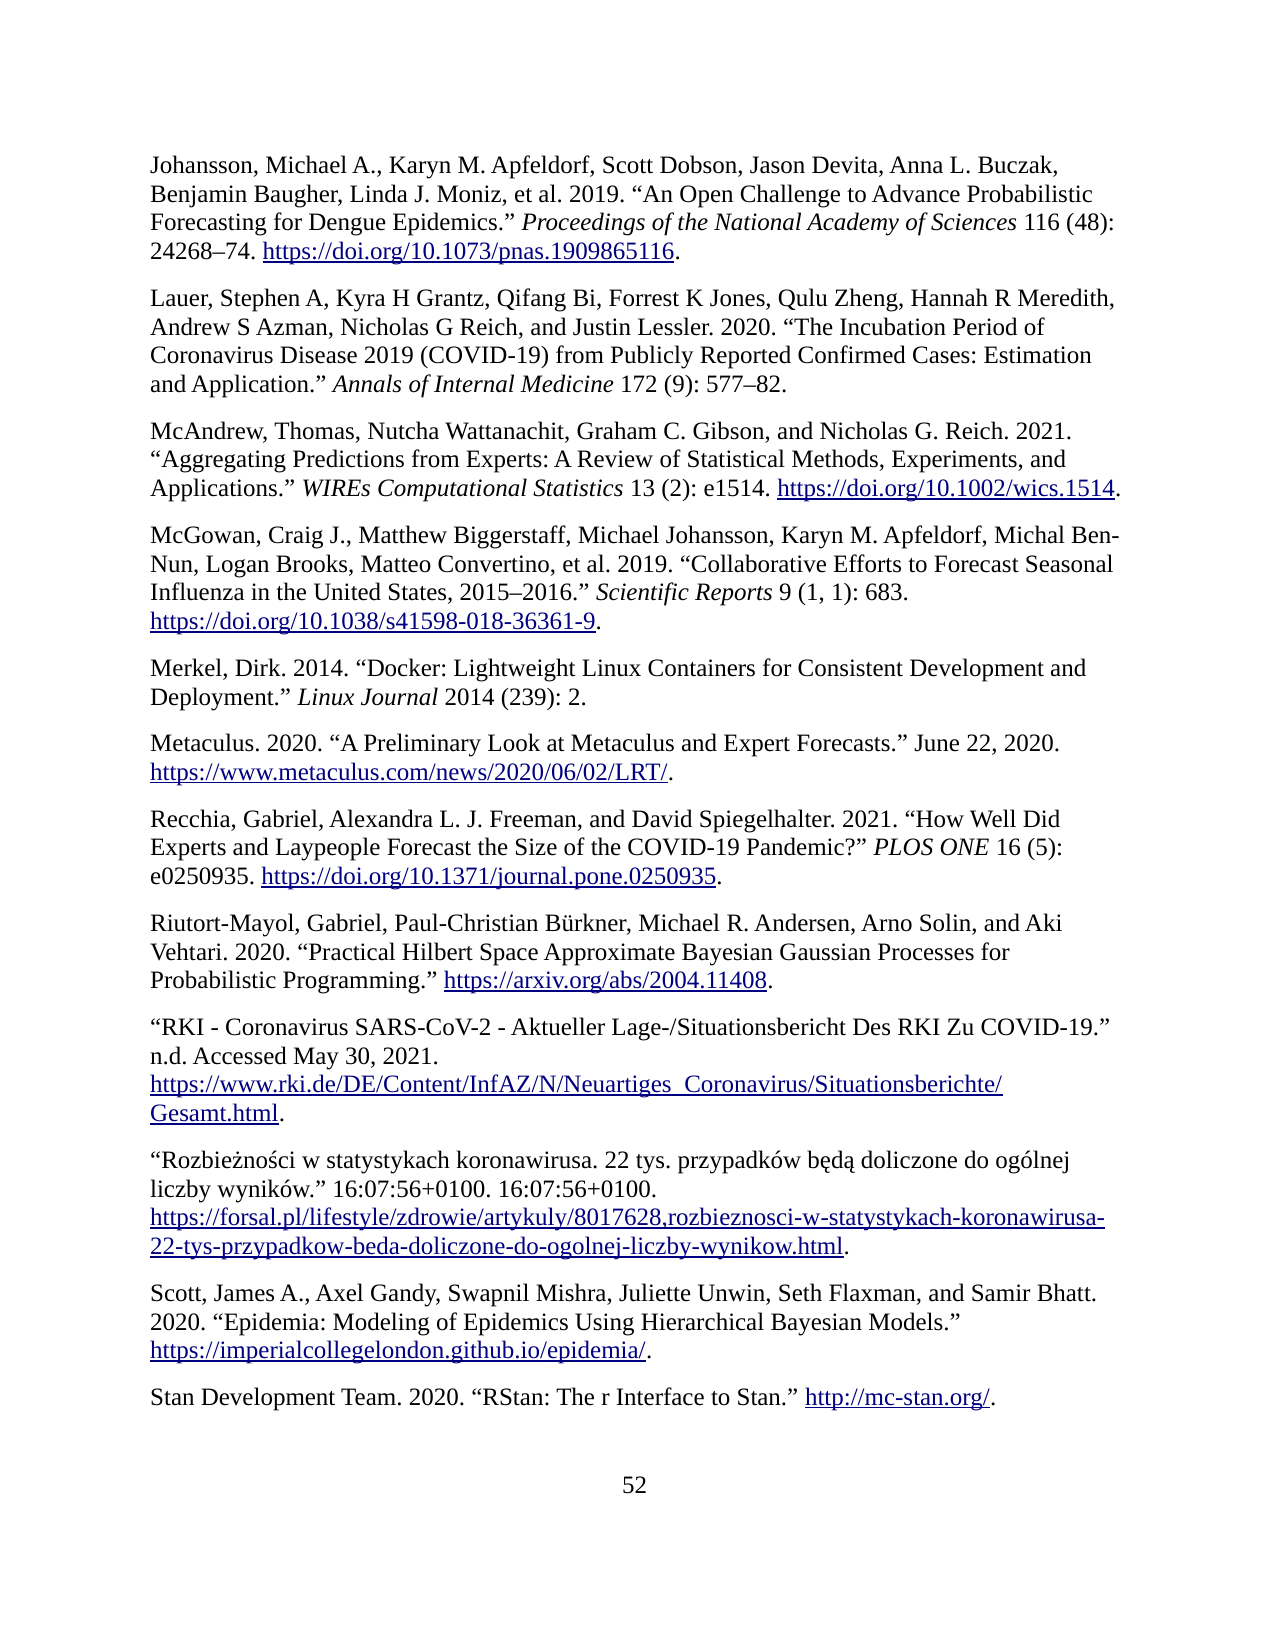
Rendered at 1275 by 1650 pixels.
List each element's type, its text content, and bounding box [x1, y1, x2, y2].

text Metaculus. 2020. “A Preliminary Look at Metaculus and Expert Forecasts.” June 22, 2020. https://www.metaculus.com/news/2020/06/02/LRT/. [150, 728, 1125, 786]
text “Rozbieżności w statystykach koronawirusa. 22 tys. przypadków będą doliczone do ogólnej liczby wyników.” 16:07:56+0100. 16:07:56+0100. https://forsal.pl/lifestyle/zdrowie/artykuly/8017628,rozbieznosci-w-statystykach-koronawirusa-22-tys-przypadkow-beda-doliczone-do-ogolnej-liczby-wynikow.html. [150, 1145, 1125, 1260]
text “RKI - Coronavirus SARS-CoV-2 - Aktueller Lage-/Situationsbericht Des RKI Zu COVID-19.” n.d. Accessed May 30, 2021. https://www.rki.de/DE/Content/InfAZ/N/Neuartiges_Coronavirus/Situationsberichte/Gesamt.html. [150, 1012, 1125, 1127]
text Merkel, Dirk. 2014. “Docker: Lightweight Linux Containers for Consistent Development and Deployment.” Linux Journal 2014 (239): 2. [150, 653, 1125, 710]
text Stan Development Team. 2020. “RStan: The r Interface to Stan.” http://mc-stan.org/. [150, 1382, 1125, 1411]
text Lauer, Stephen A, Kyra H Grantz, Qifang Bi, Forrest K Jones, Qulu Zheng, Hannah R Meredith, Andrew S Azman, Nicholas G Reich, and Justin Lessler. 2020. “The Incubation Period of Coronavirus Disease 2019 (COVID-19) from Publicly Reported Confirmed Cases: Estimation and Application.” Annals of Internal Medicine 172 (9): 577–82. [150, 283, 1125, 398]
text Scott, James A., Axel Gandy, Swapnil Mishra, Juliette Unwin, Seth Flaxman, and Samir Bhatt. 2020. “Epidemia: Modeling of Epidemics Using Hierarchical Bayesian Models.” https://imperialcollegelondon.github.io/epidemia/. [150, 1278, 1125, 1364]
text McGowan, Craig J., Matthew Biggerstaff, Michael Johansson, Karyn M. Apfeldorf, Michal Ben-Nun, Logan Brooks, Matteo Convertino, et al. 2019. “Collaborative Efforts to Forecast Seasonal Influenza in the United States, 2015–2016.” Scientific Reports 9 (1, 1): 683. https://doi.org/10.1038/s41598-018-36361-9. [150, 520, 1125, 635]
text Recchia, Gabriel, Alexandra L. J. Freeman, and David Spiegelhalter. 2021. “How Well Did Experts and Laypeople Forecast the Size of the COVID-19 Pandemic?” PLOS ONE 16 (5): e0250935. https://doi.org/10.1371/journal.pone.0250935. [150, 804, 1125, 890]
text Riutort-Mayol, Gabriel, Paul-Christian Bürkner, Michael R. Andersen, Arno Solin, and Aki Vehtari. 2020. “Practical Hilbert Space Approximate Bayesian Gaussian Processes for Probabilistic Programming.” https://arxiv.org/abs/2004.11408. [150, 908, 1125, 994]
text Johansson, Michael A., Karyn M. Apfeldorf, Scott Dobson, Jason Devita, Anna L. Buczak, Benjamin Baugher, Linda J. Moniz, et al. 2019. “An Open Challenge to Advance Probabilistic Forecasting for Dengue Epidemics.” Proceedings of the National Academy of Sciences 116 (48): 24268–74. https://doi.org/10.1073/pnas.1909865116. [150, 150, 1125, 265]
text McAndrew, Thomas, Nutcha Wattanachit, Graham C. Gibson, and Nicholas G. Reich. 2021. “Aggregating Predictions from Experts: A Review of Statistical Methods, Experiments, and Applications.” WIREs Computational Statistics 13 (2): e1514. https://doi.org/10.1002/wics.1514. [150, 416, 1125, 502]
